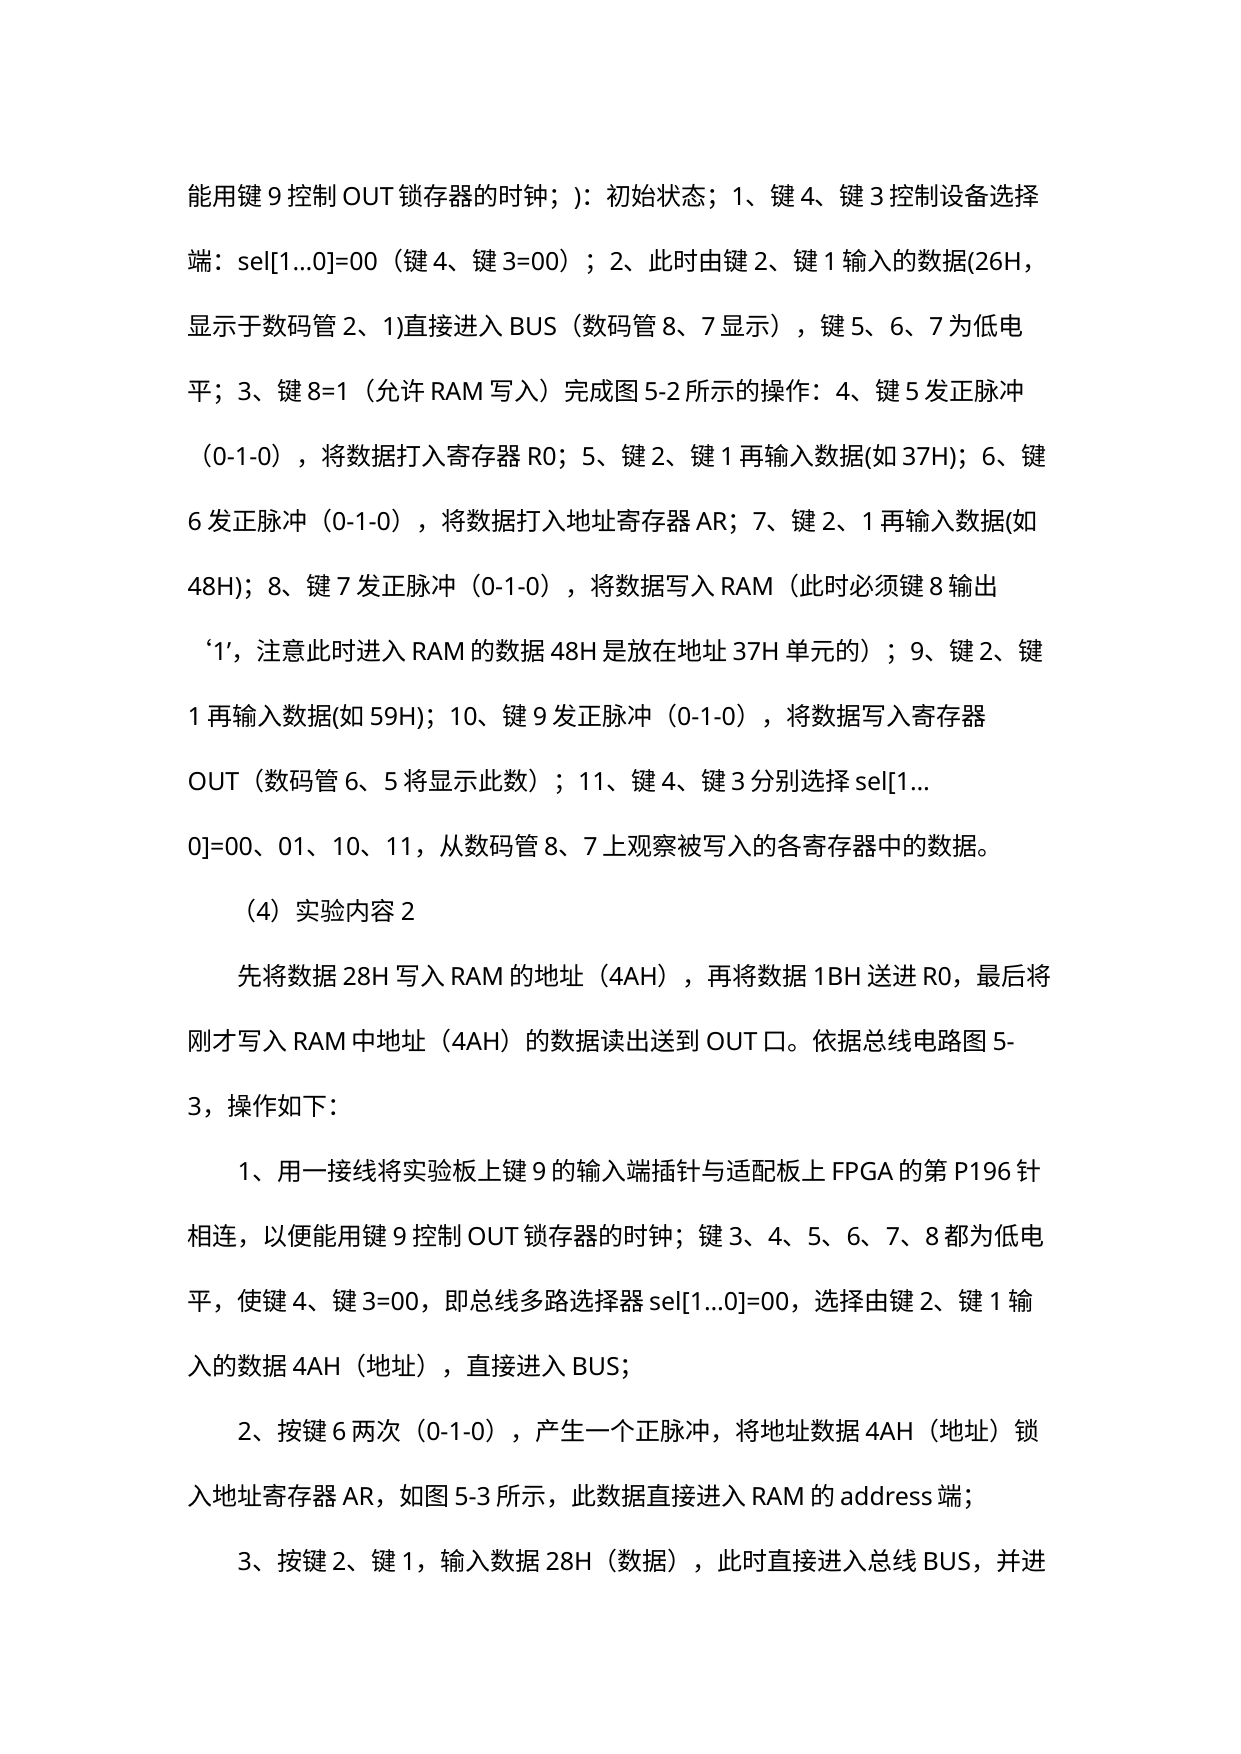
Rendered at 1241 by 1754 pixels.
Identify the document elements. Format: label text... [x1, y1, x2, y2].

text 3、按键2、键1，输入数据28H（数据），此时直接进入总线BUS，并进 [187, 1527, 1053, 1592]
text 能用键9控制OUT锁存器的时钟；)：初始状态；1、键4、键3控制设备选择端：sel[1…0]=00（键4、键3=00）；2、此时由键2、键1输入的数据(26H，显示于数码管2、1)直接进入BUS（数码管8、7显示），键5、6、7为低电平；3、键8=1（允许RAM写入）完成图5-2所示的操作：4、键5发正脉冲（0-1-0），将数据打入寄存器R0；5、键2、键1再输入数据(如37H)；6、键6发正脉冲（0-1-0），将数据打入地址寄存器AR；7、键2、1再输入数据(如48H)；8、键7发正脉冲（0-1-0），将数据写入RAM（此时必须键8输出‘1’，注意此时进入RAM的数据48H是放在地址37H单元的）；9、键2、键1再输入数据(如59H)；10、键9发正脉冲（0-1-0），将数据写入寄存器OUT（数码管6、5将显示此数）；11、键4、键3分别选择sel[1…0]=00、01、10、11，从数码管8、7上观察被写入的各寄存器中的数据。 [187, 162, 1053, 877]
text 2、按键6两次（0-1-0），产生一个正脉冲，将地址数据4AH（地址）锁入地址寄存器AR，如图5-3所示，此数据直接进入RAM的address端； [187, 1397, 1053, 1527]
text （4）实验内容2 [187, 877, 1053, 942]
text 先将数据28H写入RAM的地址（4AH），再将数据1BH送进R0，最后将刚才写入RAM中地址（4AH）的数据读出送到OUT口。依据总线电路图5-3，操作如下： [187, 942, 1053, 1137]
text 1、用一接线将实验板上键9的输入端插针与适配板上FPGA的第P196针相连，以便能用键9控制OUT锁存器的时钟；键3、4、5、6、7、8都为低电平，使键4、键3=00，即总线多路选择器sel[1…0]=00，选择由键2、键1输入的数据4AH（地址），直接进入BUS； [187, 1137, 1053, 1397]
